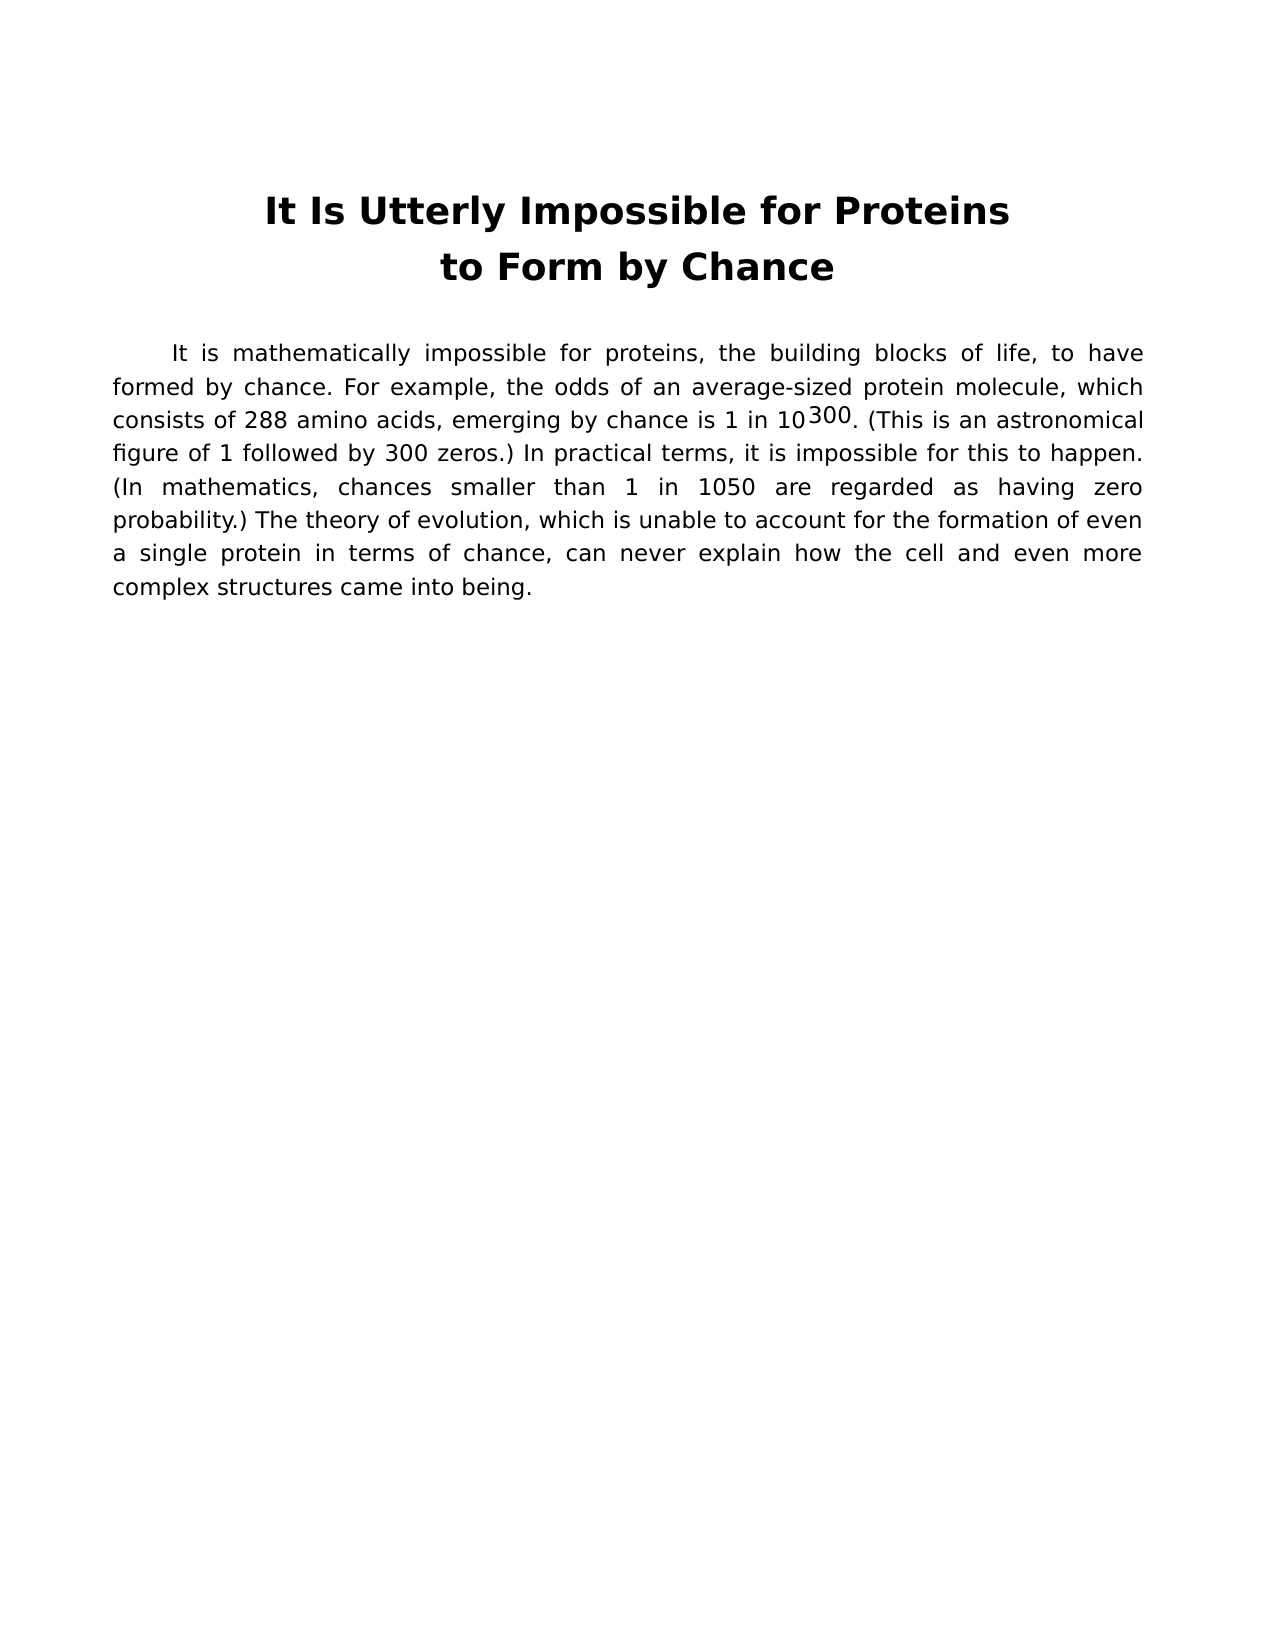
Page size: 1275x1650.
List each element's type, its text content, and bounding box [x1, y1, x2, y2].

subtitle It Is Utterly Impossible for Proteins [112, 189, 1162, 233]
subtitle to Form by Chance [112, 246, 1162, 289]
text It is mathematically impossible for proteins, the building blocks of life, to have formed by chance. For example, the odds of an average-sized protein molecule, which consists of 288 amino acids, emerging by chance is 1 in 10300. (This is an astronomical figure of 1 followed by 300 zeros.) In practical terms, it is impossible for this to happen. (In mathematics, chances smaller than 1 in 1050 are regarded as having zero probability.) The theory of evolution, which is unable to account for the formation of even a single protein in terms of chance, can never explain how the cell and even more complex structures came into being. [112, 335, 1145, 602]
